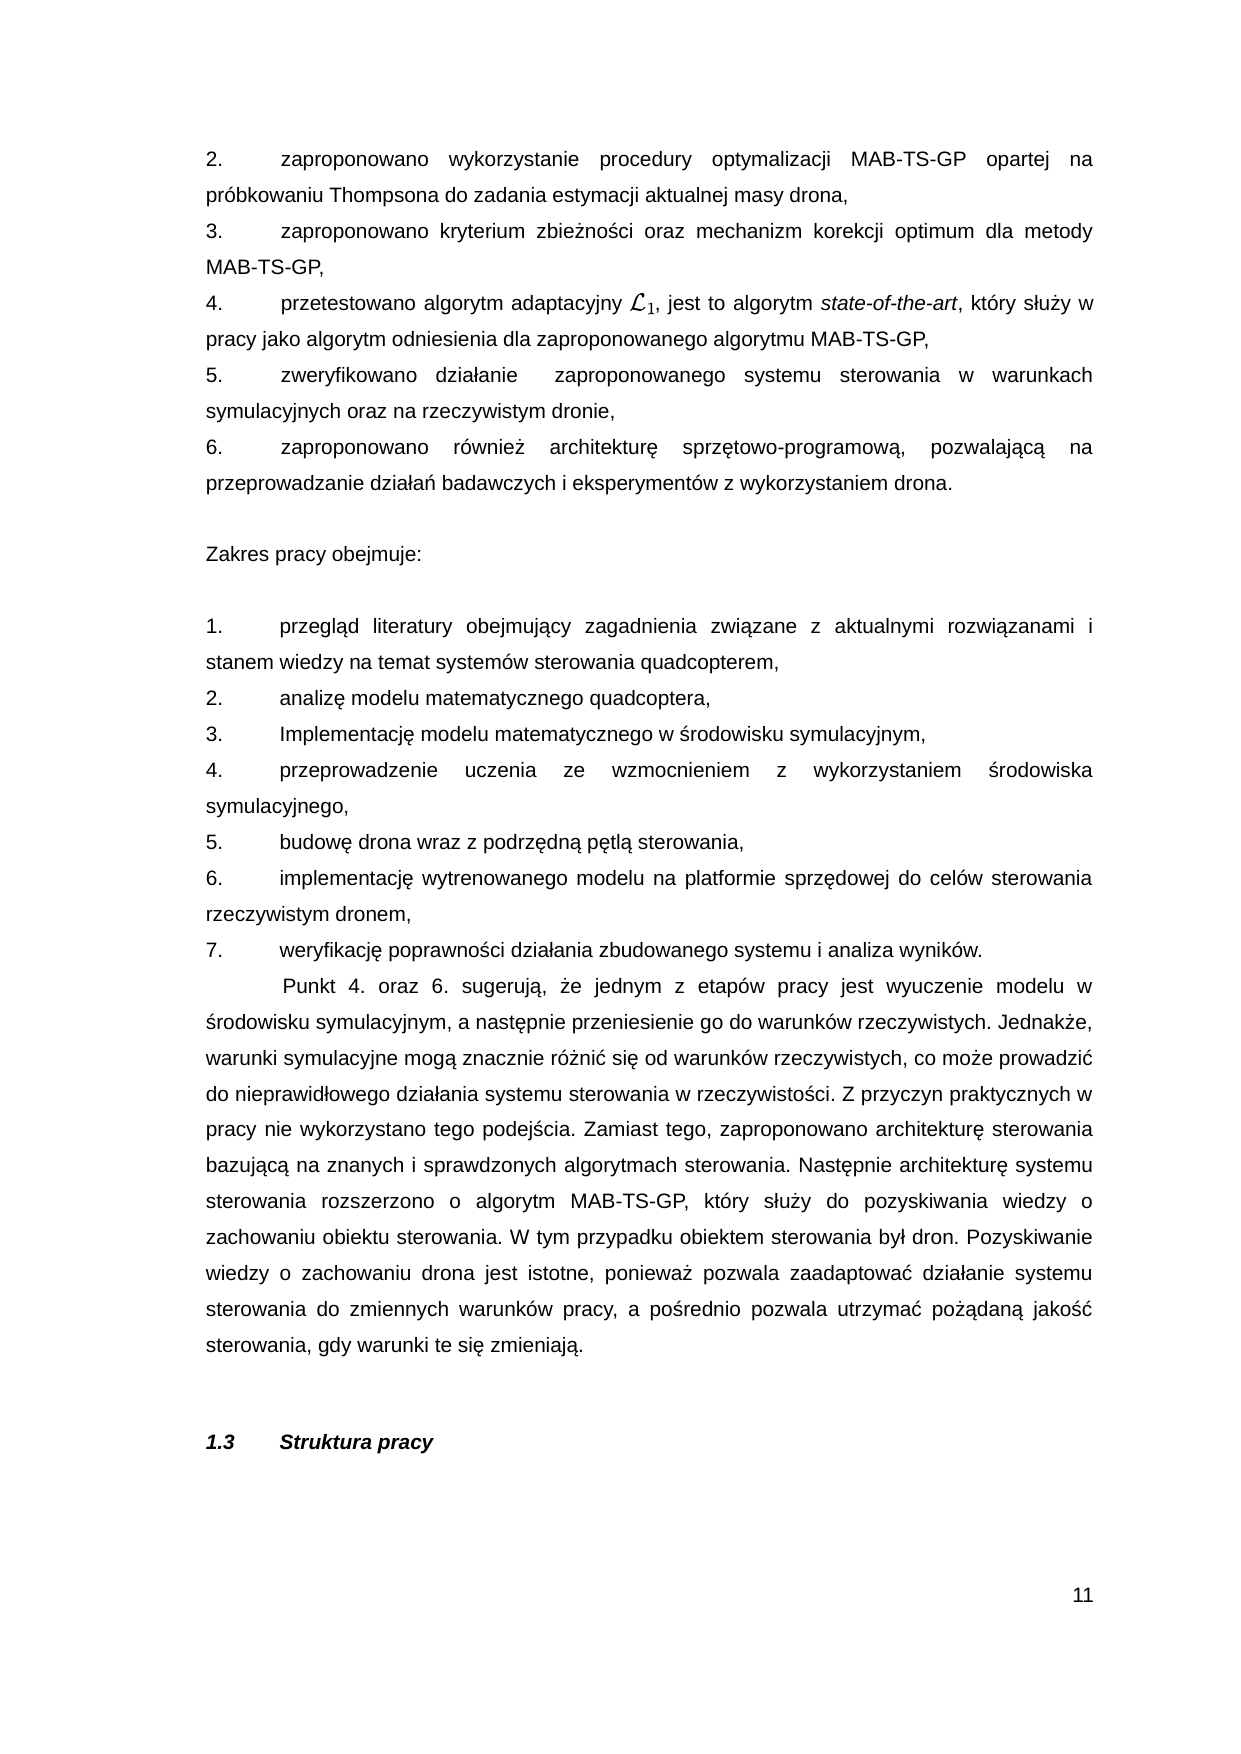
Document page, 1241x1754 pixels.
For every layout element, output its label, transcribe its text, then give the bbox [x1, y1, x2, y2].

text 3. Implementację modelu matematycznego w środowisku symulacyjnym, [206, 722, 1093, 746]
text 7. weryfikację poprawności działania zbudowanego systemu i analiza wyników. [206, 938, 1093, 962]
text 1. przegląd literatury obejmujący zagadnienia związane z aktualnymi rozwiązanami i stanem wiedzy na temat systemów sterowania quadcopterem, [206, 614, 1093, 674]
text 4. przeprowadzenie uczenia ze wzmocnieniem z wykorzystaniem środowiska symulacyjnego, [206, 758, 1093, 818]
list zaproponowano również architekturę sprzętowo-programową, pozwalającą na przeprowadzanie działań badawczych i eksperymentów z wykorzystaniem drona. [206, 434, 1093, 494]
text 6. implementację wytrenowanego modelu na platformie sprzędowej do celów sterowania rzeczywistym dronem, [206, 866, 1093, 926]
text 2. analizę modelu matematycznego quadcoptera, [206, 686, 1093, 710]
text Zakres pracy obejmuje: [206, 542, 1093, 566]
text 5. budowę drona wraz z podrzędną pętlą sterowania, [206, 830, 1093, 854]
list zaproponowano kryterium zbieżności oraz mechanizm korekcji optimum dla metody MAB-TS-GP, [206, 219, 1093, 279]
text Punkt 4. oraz 6. sugerują, że jednym z etapów pracy jest wyuczenie modelu w środowisku symulacyjnym, a następnie przeniesienie go do warunków rzeczywistych. Jednakże, warunki symulacyjne mogą znacznie różnić się od warunków rzeczywistych, co może prowadzić do nieprawidłowego działania systemu sterowania w rzeczywistości. Z przyczyn praktycznych w pracy nie wykorzystano tego podejścia. Zamiast tego, zaproponowano architekturę sterowania bazującą na znanych i sprawdzonych algorytmach sterowania. Następnie architekturę systemu sterowania rozszerzono o algorytm MAB-TS-GP, który służy do pozyskiwania wiedzy o zachowaniu obiektu sterowania. W tym przypadku obiektem sterowania był dron. Pozyskiwanie wiedzy o zachowaniu drona jest istotne, ponieważ pozwala zaadaptować działanie systemu sterowania do zmiennych warunków pracy, a pośrednio pozwala utrzymać pożądaną jakość sterowania, gdy warunki te się zmieniają. [206, 973, 1093, 1357]
list przetestowano algorytm adaptacyjny , jest to algorytm state-of-the-art, który służy w pracy jako algorytm odniesienia dla zaproponowanego algorytmu MAB-TS-GP, [206, 291, 1093, 351]
subtitle Struktura pracy [206, 1430, 1093, 1454]
list zweryfikowano działanie zaproponowanego systemu sterowania w warunkach symulacyjnych oraz na rzeczywistym dronie, [206, 363, 1093, 422]
list zaproponowano wykorzystanie procedury optymalizacji MAB-TS-GP opartej na próbkowaniu Thompsona do zadania estymacji aktualnej masy drona, [206, 147, 1093, 207]
